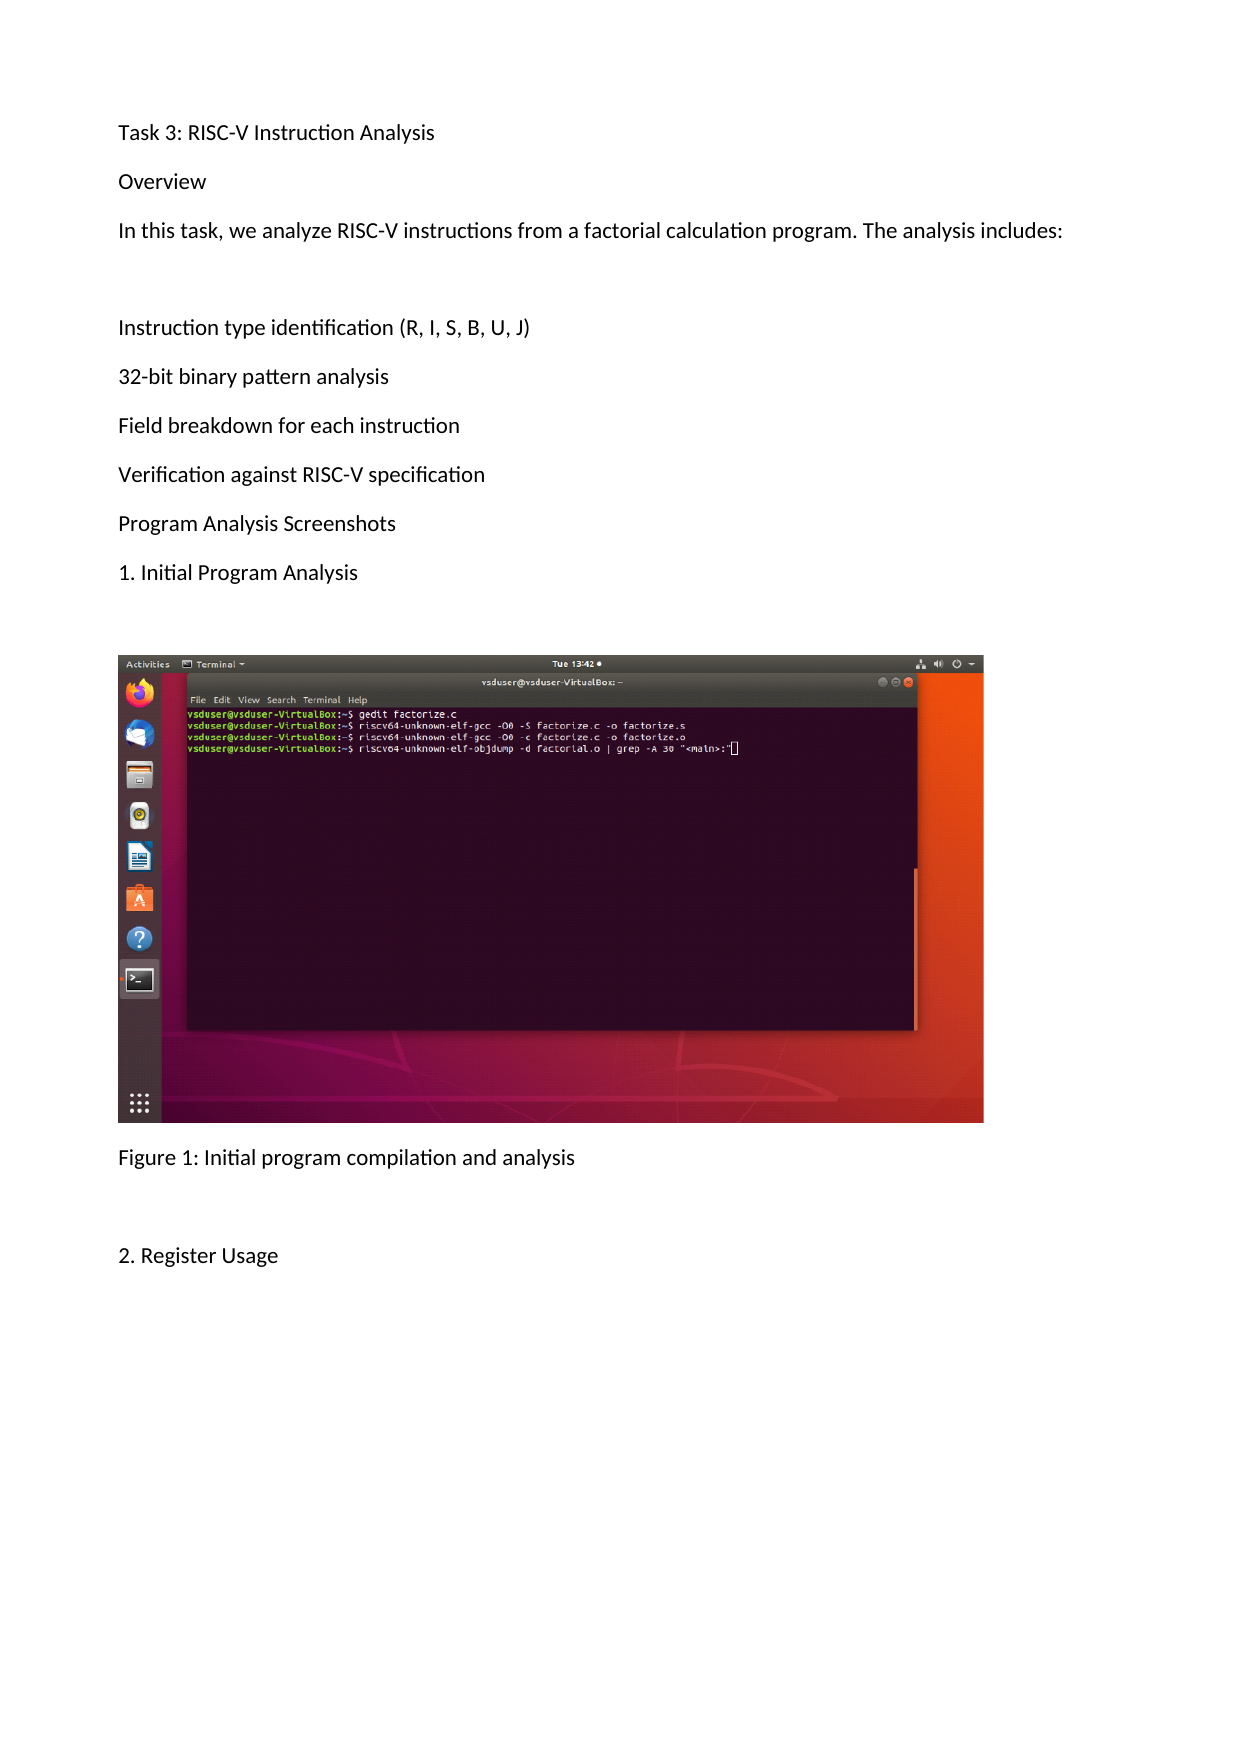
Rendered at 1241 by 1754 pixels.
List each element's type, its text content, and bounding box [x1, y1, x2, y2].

text 32-bit binary pattern analysis [118, 362, 1122, 390]
text In this task, we analyze RISC-V instructions from a factorial calculation program. The analysis includes: [118, 216, 1122, 244]
text Program Analysis Screenshots [118, 509, 1122, 537]
text Figure 1: Initial program compilation and analysis [118, 1143, 1122, 1172]
text Task 3: RISC-V Instruction Analysis [118, 118, 1122, 146]
text Instruction type identification (R, I, S, B, U, J) [118, 313, 1122, 342]
text Overview [118, 167, 1122, 195]
text Verification against RISC-V specification [118, 460, 1122, 488]
text Field breakdown for each instruction [118, 411, 1122, 439]
text 2. Register Usage [118, 1241, 1122, 1269]
text 1. Initial Program Analysis [118, 558, 1122, 586]
